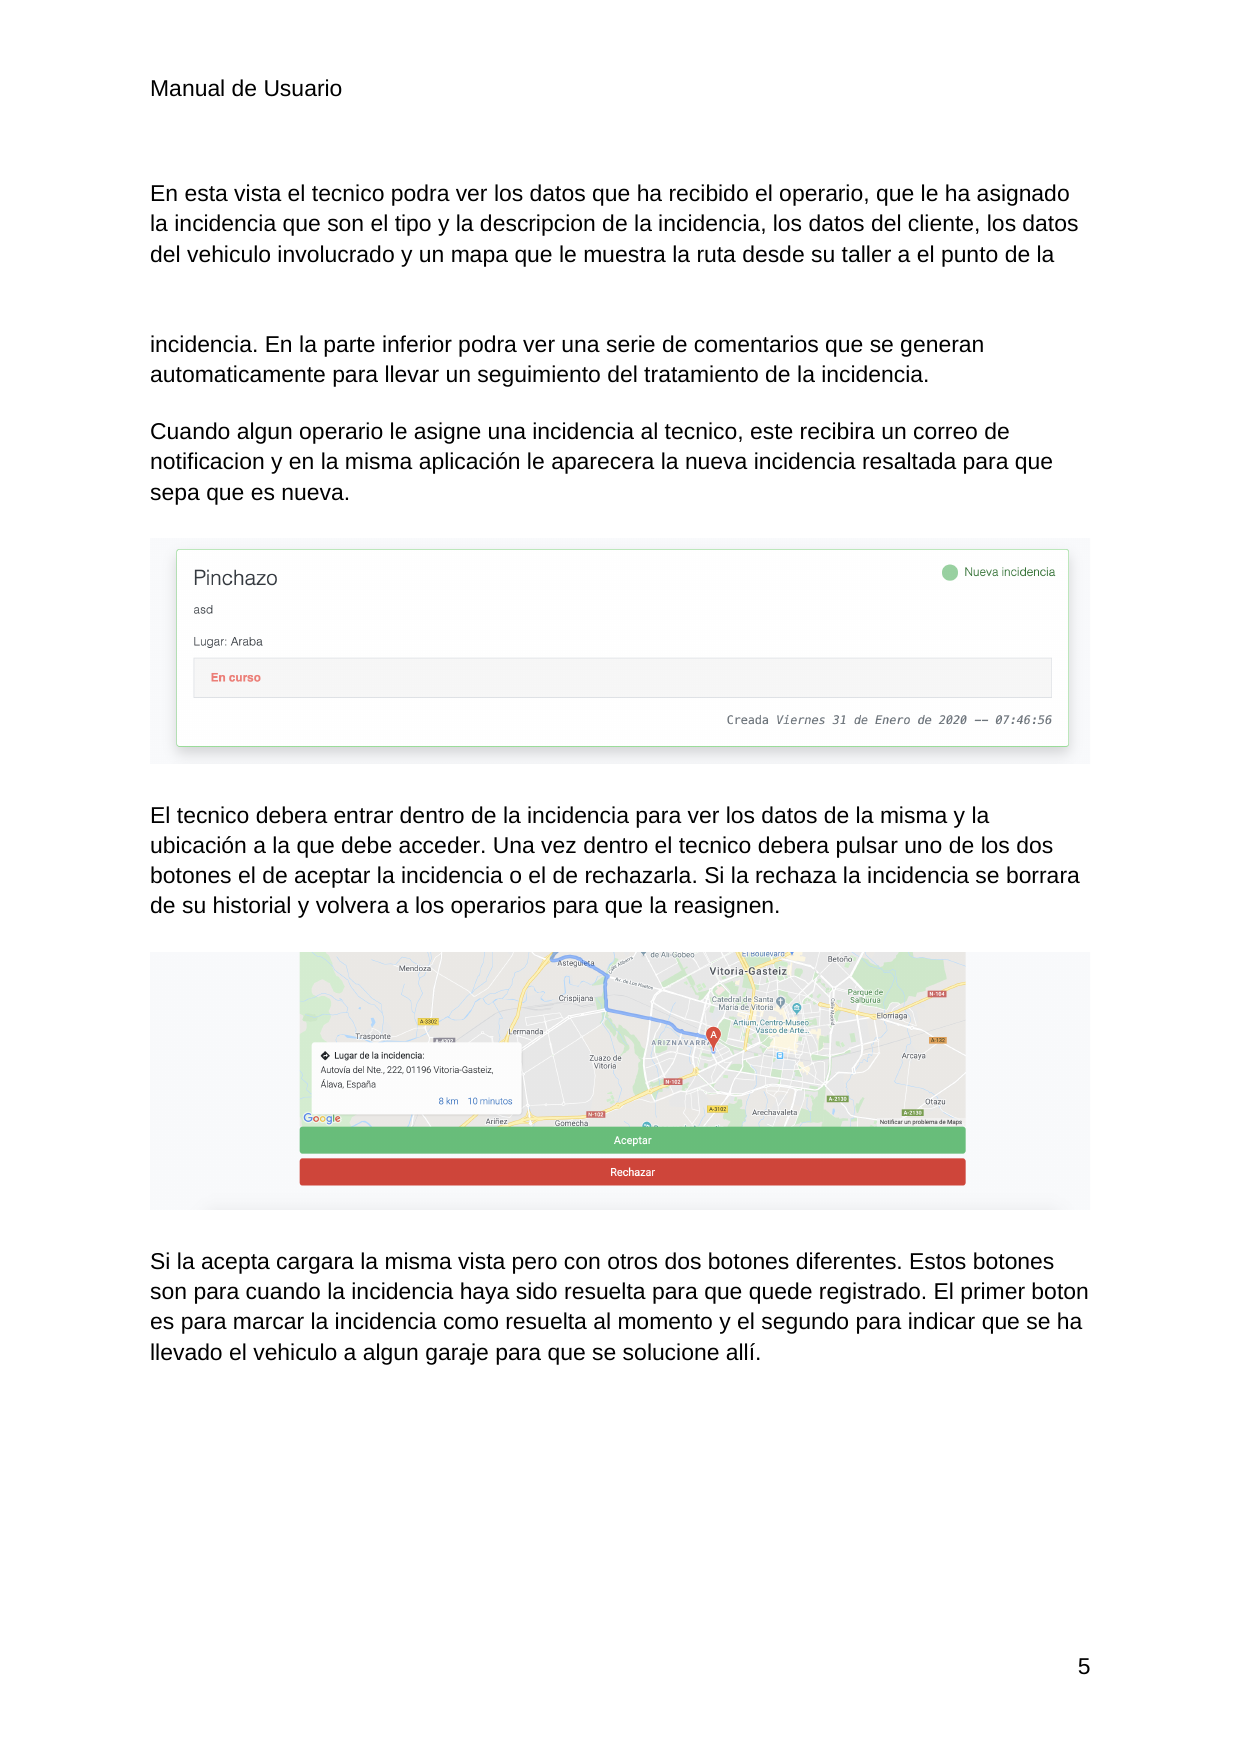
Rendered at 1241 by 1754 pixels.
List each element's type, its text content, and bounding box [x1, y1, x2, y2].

text El tecnico debera entrar dentro de la incidencia para ver los datos de la misma y la ubicación a la que debe acceder. Una vez dentro el tecnico debera pulsar uno de los dos botones el de aceptar la incidencia o el de rechazarla. Si la rechaza la incidencia se borrara de su historial y volvera a los operarios para que la reasignen. [150, 802, 1090, 919]
text incidencia. En la parte inferior podra ver una serie de comentarios que se generan automaticamente para llevar un seguimiento del tratamiento de la incidencia. [150, 331, 1090, 388]
text En esta vista el tecnico podra ver los datos que ha recibido el operario, que le ha asignado la incidencia que son el tipo y la descripcion de la incidencia, los datos del cliente, los datos del vehiculo involucrado y un mapa que le muestra la ruta desde su taller a el punto de la [150, 180, 1090, 267]
text Si la acepta cargara la misma vista pero con otros dos botones diferentes. Estos botones son para cuando la incidencia haya sido resuelta para que quede registrado. El primer boton es para marcar la incidencia como resuelta al momento y el segundo para indicar que se ha llevado el vehiculo a algun garaje para que se solucione allí. [150, 1248, 1090, 1365]
picture [150, 538, 1091, 764]
text Cuando algun operario le asigne una incidencia al tecnico, este recibira un correo de notificacion y en la misma aplicación le aparecera la nueva incidencia resaltada para que sepa que es nueva. [150, 418, 1090, 505]
picture [150, 952, 1091, 1210]
